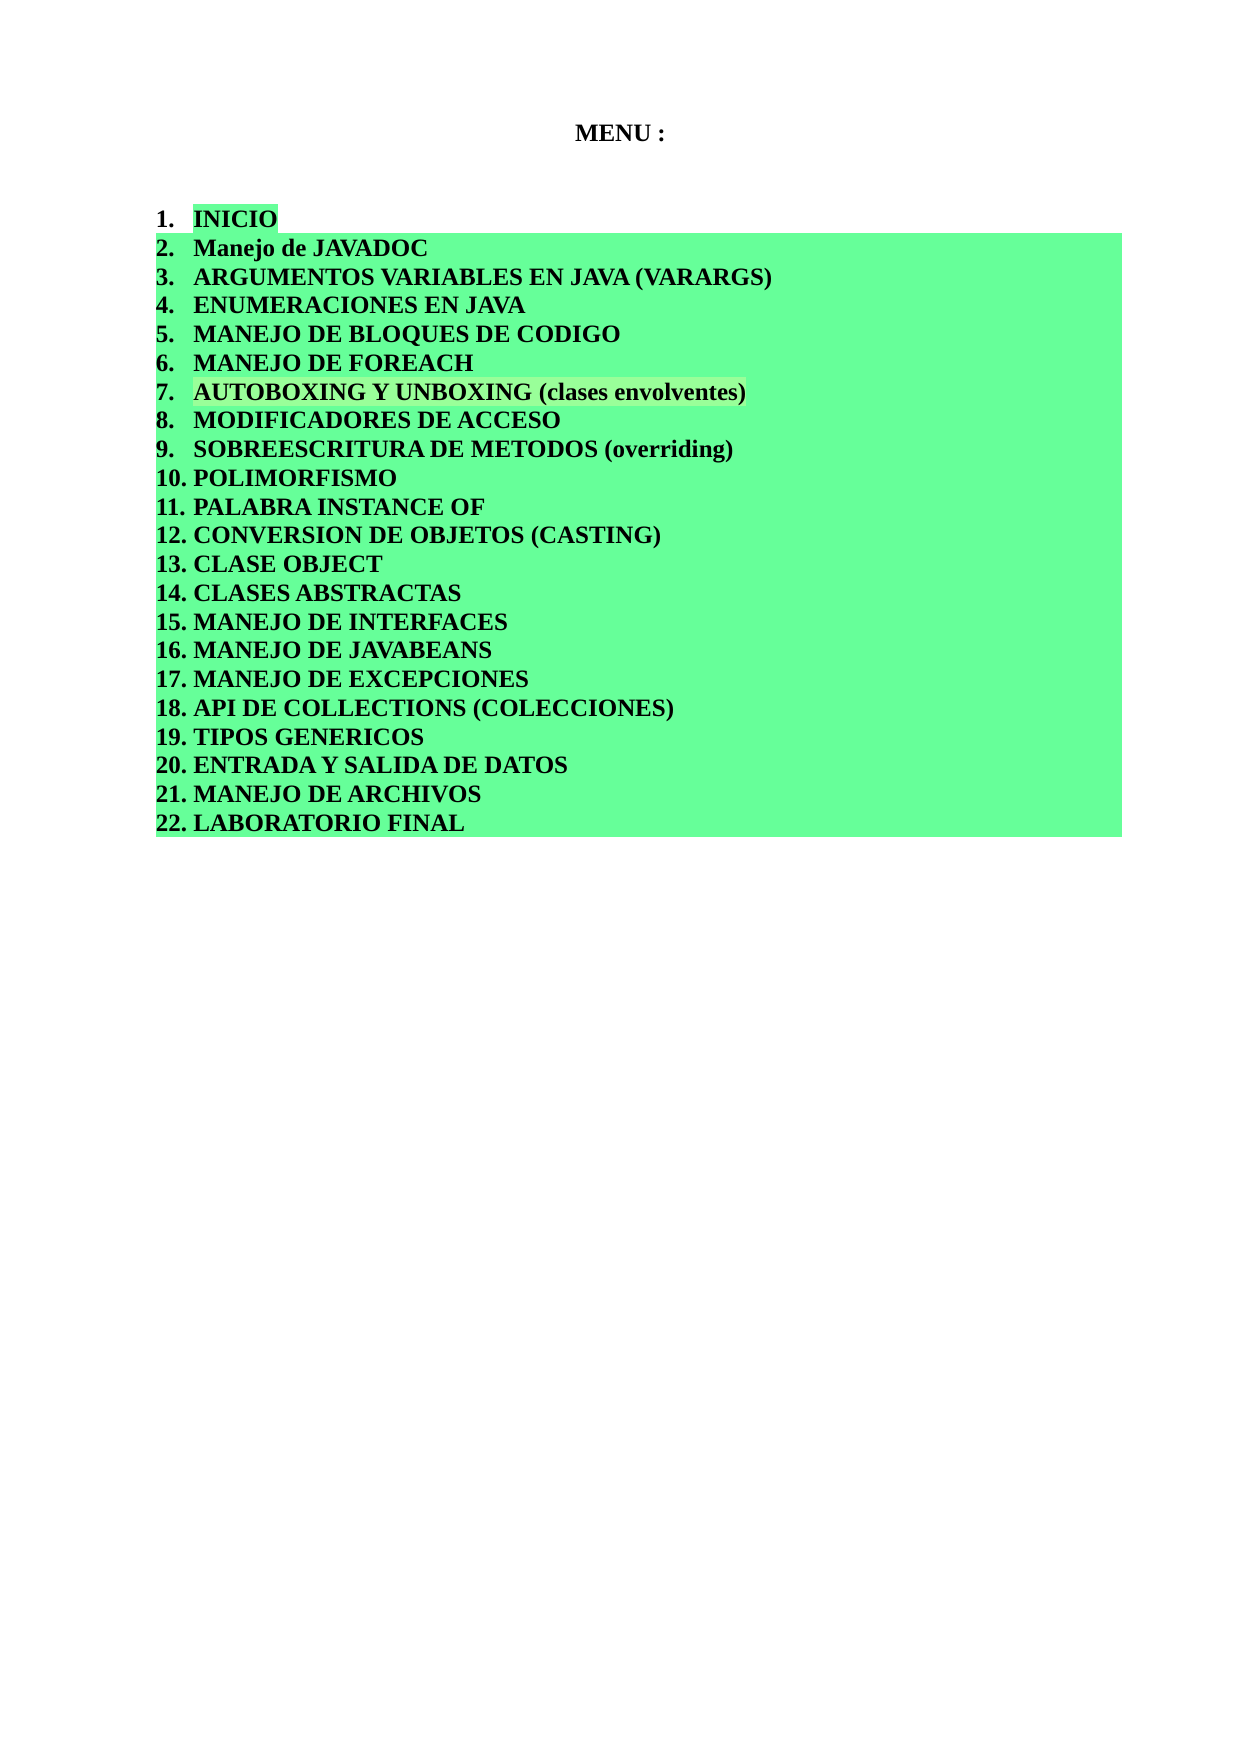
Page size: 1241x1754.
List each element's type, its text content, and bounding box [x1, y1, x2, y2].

list MANEJO DE JAVABEANS [156, 636, 1122, 664]
list CLASES ABSTRACTAS [156, 578, 1122, 607]
list MANEJO DE INTERFACES [156, 607, 1122, 636]
list MANEJO DE FOREACH [156, 348, 1122, 377]
list TIPOS GENERICOS [156, 722, 1122, 751]
list MANEJO DE ARCHIVOS [156, 779, 1122, 808]
list LABORATORIO FINAL [156, 808, 1122, 837]
list MODIFICADORES DE ACCESO [156, 406, 1122, 434]
list PALABRA INSTANCE OF [156, 492, 1122, 521]
list CLASE OBJECT [156, 549, 1122, 578]
list CONVERSION DE OBJETOS (CASTING) [156, 521, 1122, 549]
list API DE COLLECTIONS (COLECCIONES) [156, 693, 1122, 722]
list SOBREESCRITURA DE METODOS (overriding) [156, 434, 1122, 463]
list Manejo de JAVADOC [156, 233, 1122, 262]
list ENUMERACIONES EN JAVA [156, 291, 1122, 319]
list MANEJO DE BLOQUES DE CODIGO [156, 319, 1122, 348]
list AUTOBOXING Y UNBOXING (clases envolventes) [156, 377, 1122, 406]
list POLIMORFISMO [156, 463, 1122, 492]
text MENU : [118, 118, 1122, 147]
list ENTRADA Y SALIDA DE DATOS [156, 751, 1122, 779]
list ARGUMENTOS VARIABLES EN JAVA (VARARGS) [156, 262, 1122, 291]
list MANEJO DE EXCEPCIONES [156, 664, 1122, 693]
list INICIO [156, 204, 1122, 233]
